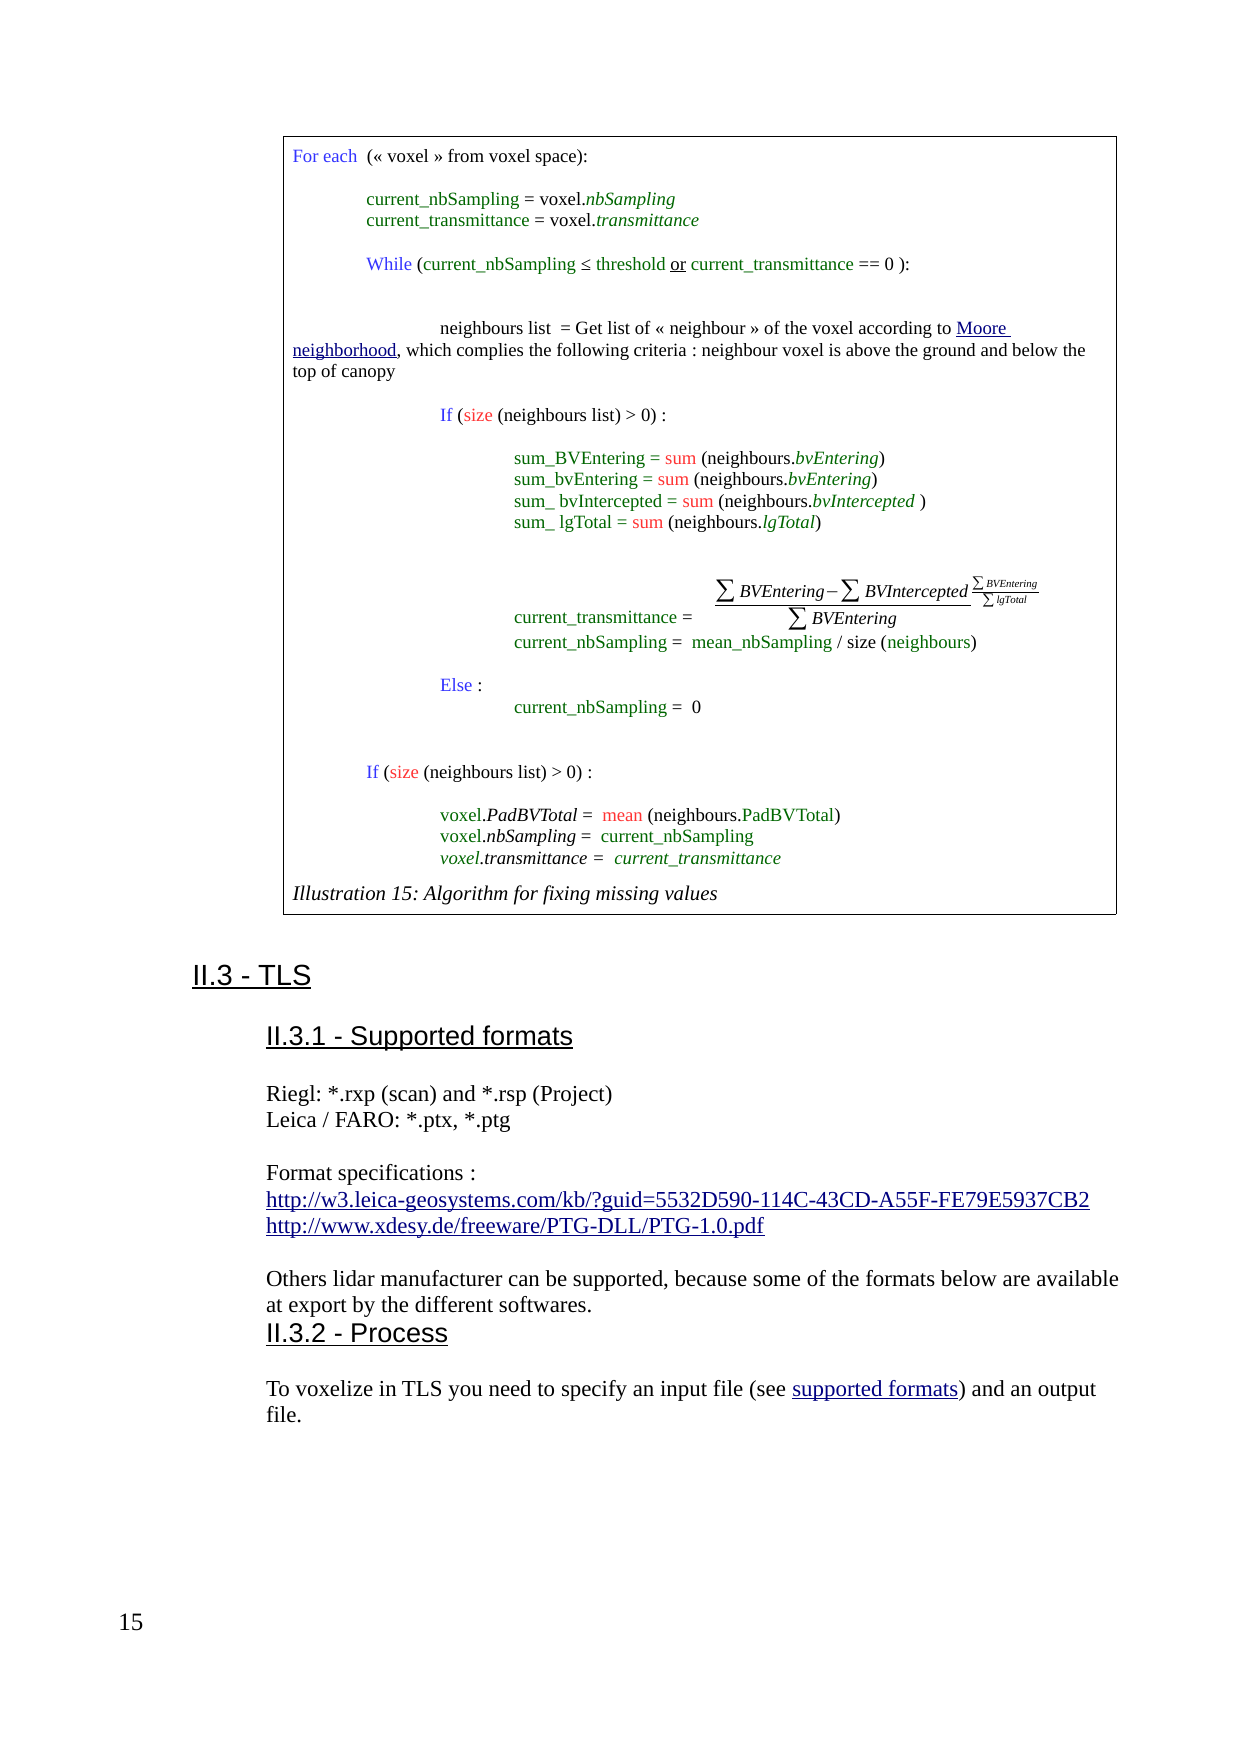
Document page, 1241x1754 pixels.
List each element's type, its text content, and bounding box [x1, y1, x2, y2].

table_header [118, 118, 1122, 932]
text http://w3.leica-geosystems.com/kb/?guid=5532D590-114C-43CD-A55F-FE79E5937CB2 [266, 1186, 1122, 1212]
text Others lidar manufacturer can be supported, because some of the formats below are available at export by the different softwares. [266, 1265, 1122, 1317]
text Riegl: *.rxp (scan) and *.rsp (Project) [266, 1080, 1122, 1107]
text http://www.xdesy.de/freeware/PTG-DLL/PTG-1.0.pdf [266, 1212, 1122, 1238]
text To voxelize in TLS you need to specify an input file (see supported formats) and an output file. [266, 1375, 1122, 1428]
text Leica / FARO: *.ptx, *.ptg [266, 1107, 1122, 1133]
subtitle II.3.1 - Supported formats [266, 1020, 1122, 1051]
text Format specifications : [266, 1159, 1122, 1186]
subtitle II.3 - TLS [192, 958, 1122, 991]
subtitle II.3.2 - Process [266, 1317, 1122, 1349]
